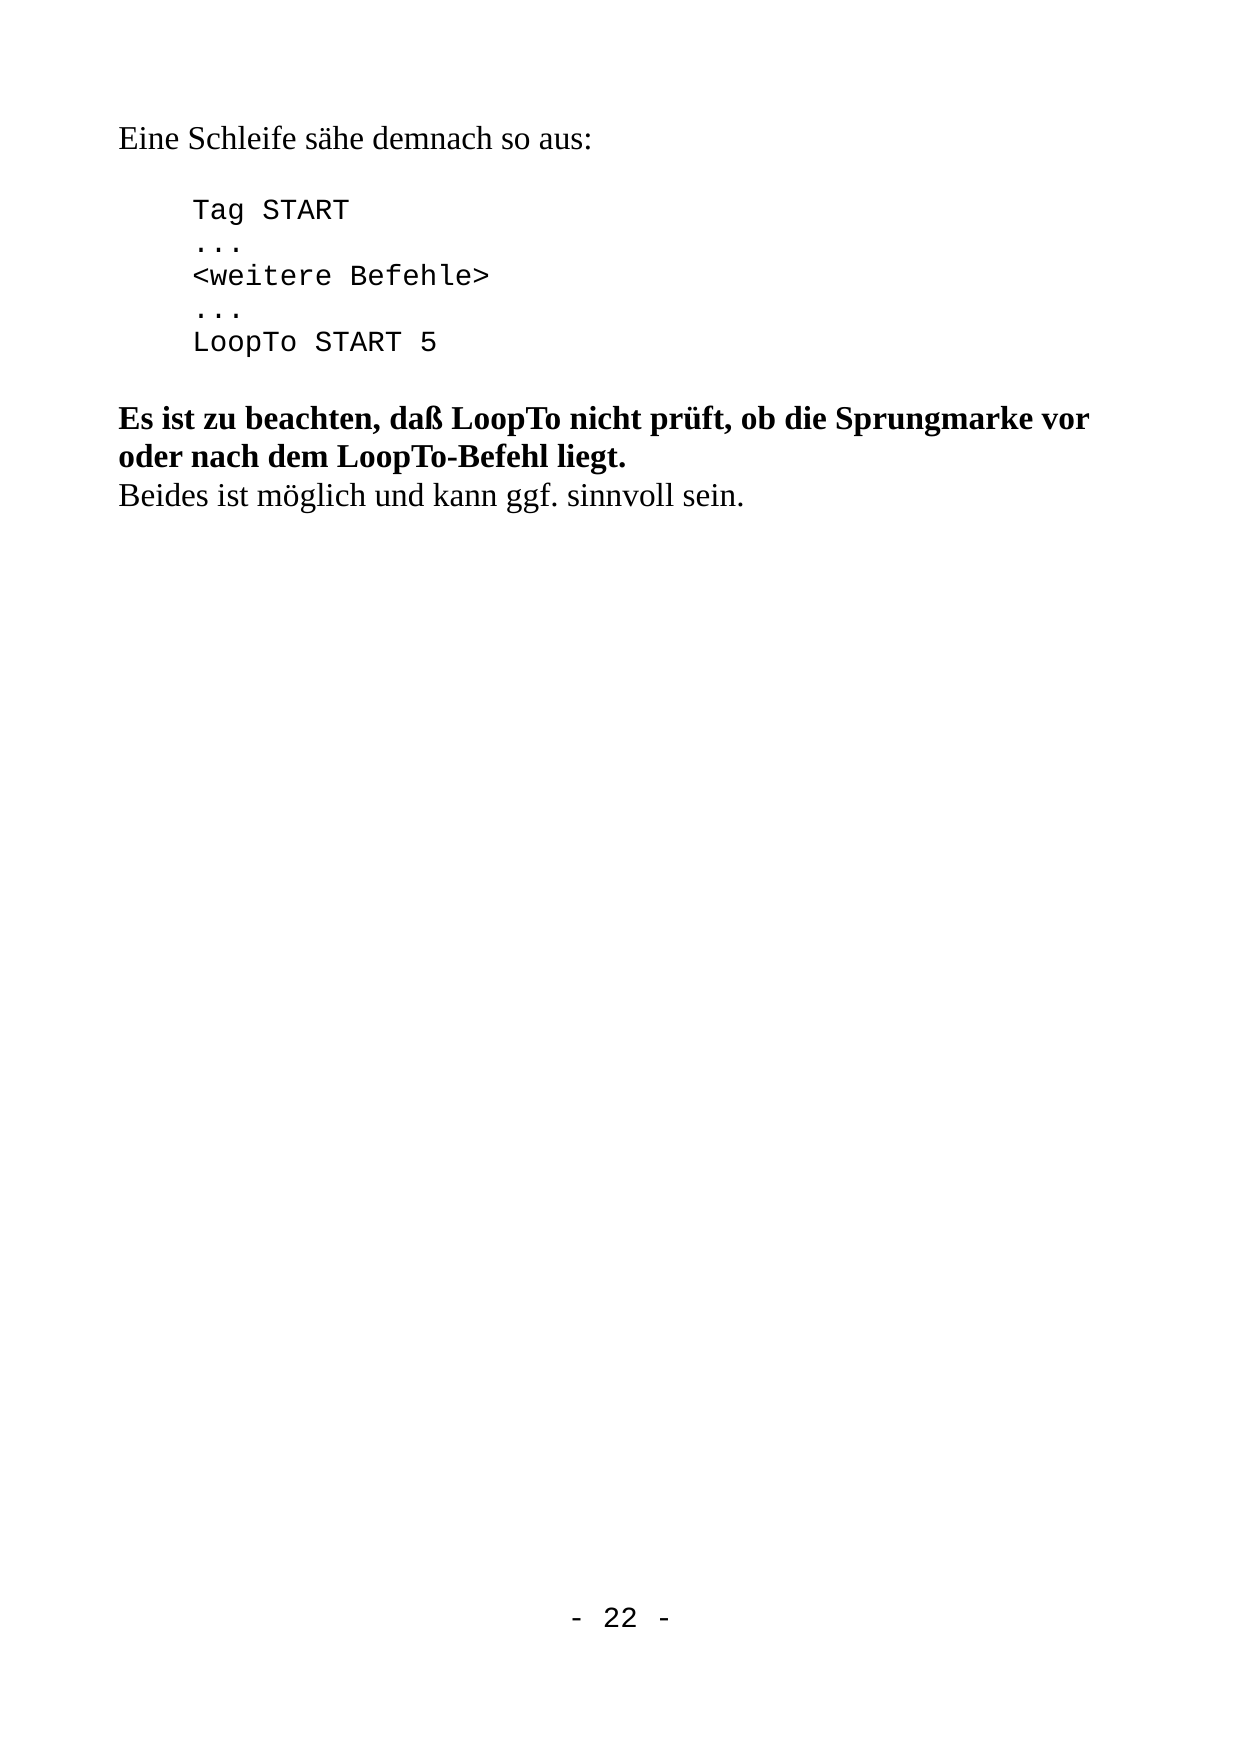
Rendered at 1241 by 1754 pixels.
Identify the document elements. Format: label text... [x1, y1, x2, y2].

text Tag START [118, 195, 1122, 228]
text Beides ist möglich und kann ggf. sinnvoll sein. [118, 475, 1122, 513]
text LoopTo START 5 [118, 327, 1122, 360]
text Eine Schleife sähe demnach so aus: [118, 118, 1122, 156]
text ... [118, 294, 1122, 327]
text ... [118, 228, 1122, 261]
text Es ist zu beachten, daß LoopTo nicht prüft, ob die Sprungmarke vor oder nach dem LoopTo-Befehl liegt. [118, 398, 1122, 475]
text <weitere Befehle> [118, 261, 1122, 294]
